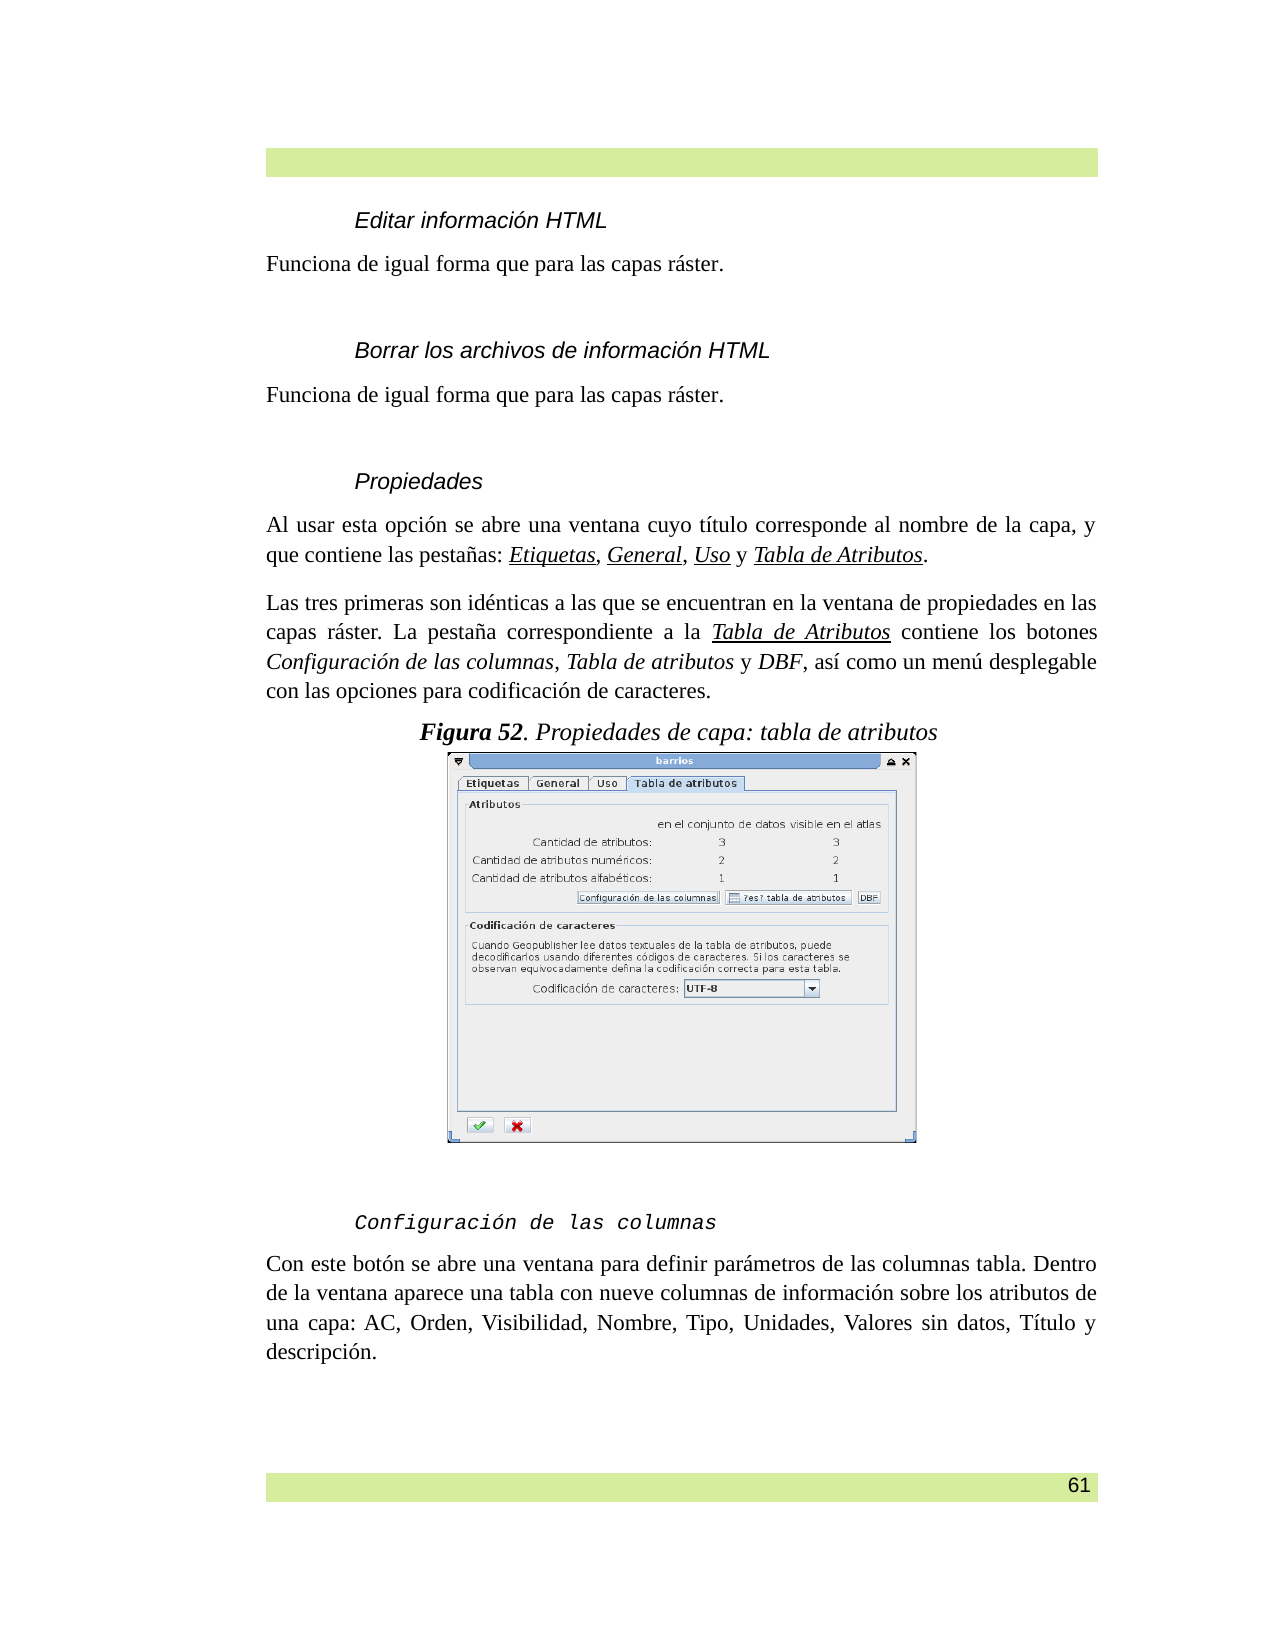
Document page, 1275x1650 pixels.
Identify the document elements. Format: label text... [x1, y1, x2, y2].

text Funciona de igual forma que para las capas ráster. [266, 248, 1098, 277]
picture [447, 752, 917, 1143]
text Figura 52. Propiedades de capa: tabla de atributos [266, 717, 1098, 746]
subtitle Propiedades [354, 468, 1098, 494]
text Las tres primeras son idénticas a las que se encuentran en la ventana de propiedades en las capas ráster. La pestaña correspondiente a la Tabla de Atributos contiene los botones Configuración de las columnas, Tabla de atributos y DBF, así como un menú desplegable con las opciones para codificación de caracteres. [266, 587, 1098, 704]
text Al usar esta opción se abre una ventana cuyo título corresponde al nombre de la capa, y que contiene las pestañas: Etiquetas, General, Uso y Tabla de Atributos. [266, 509, 1098, 568]
subtitle Editar información HTML [354, 207, 1098, 233]
text Funciona de igual forma que para las capas ráster. [266, 378, 1098, 408]
text Con este botón se abre una ventana para definir parámetros de las columnas tabla. Dentro de la ventana aparece una tabla con nueve columnas de información sobre los atributos de una capa: AC, Orden, Visibilidad, Nombre, Tipo, Unidades, Valores sin datos, Título y descripción. [266, 1248, 1098, 1366]
subtitle Borrar los archivos de información HTML [354, 337, 1098, 364]
subtitle Configuración de las columnas [354, 1212, 1098, 1236]
